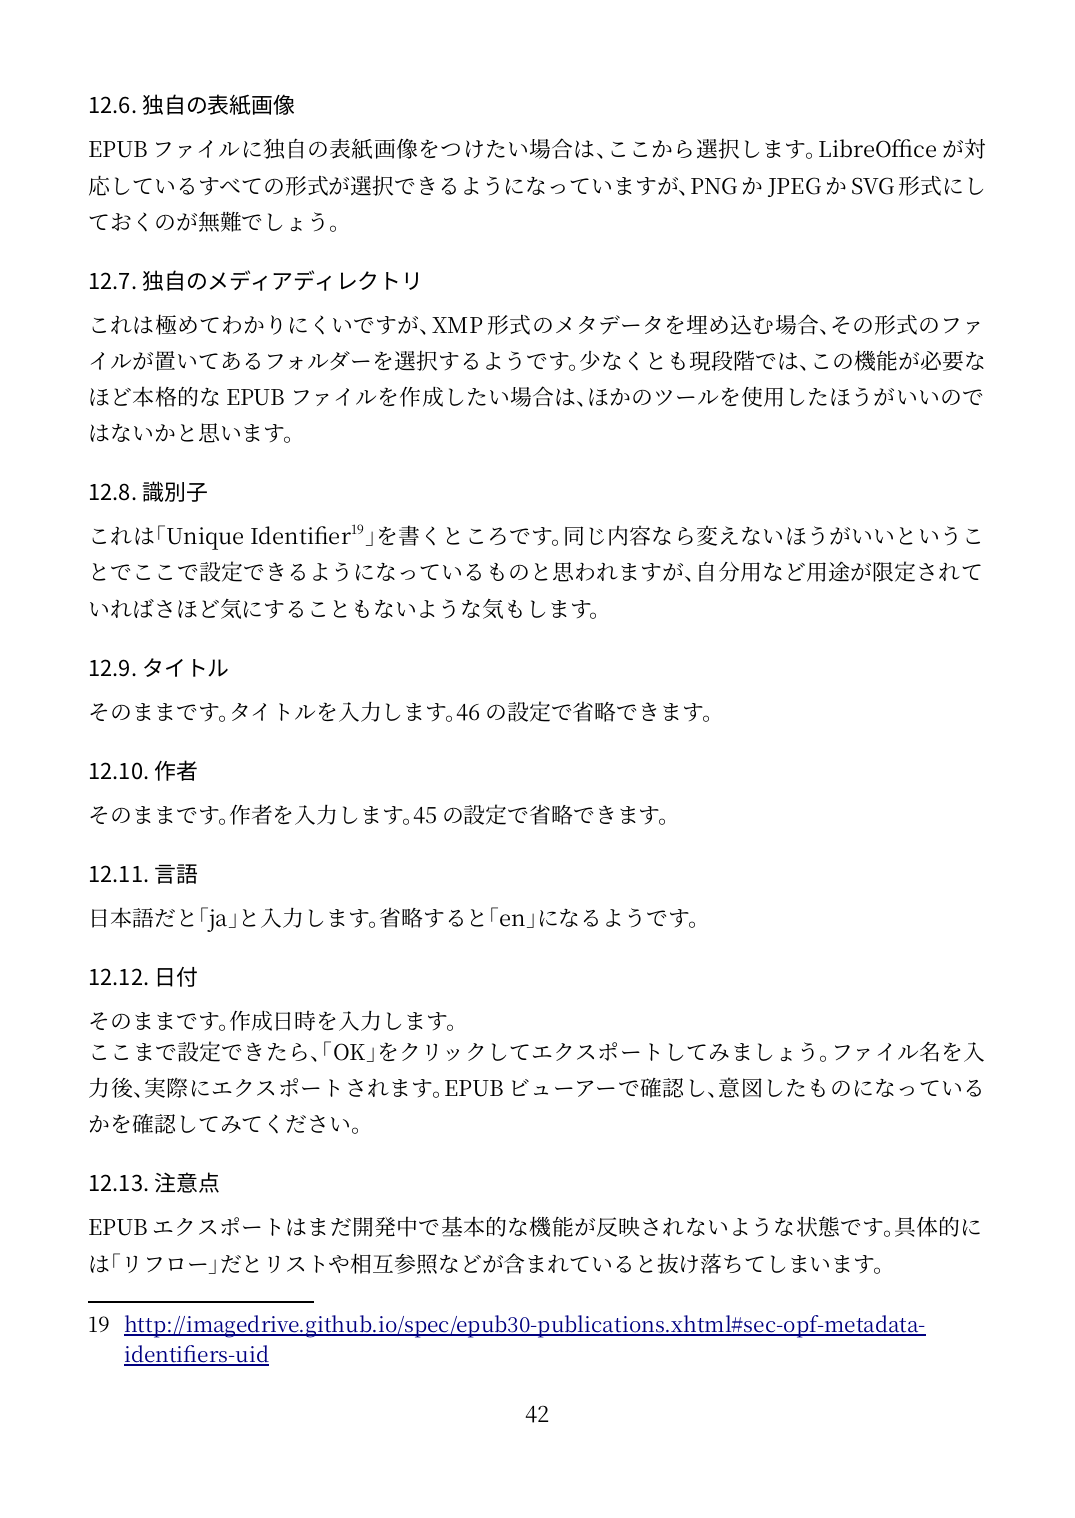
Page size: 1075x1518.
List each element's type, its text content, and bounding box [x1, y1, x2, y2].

text EPUBエクスポートはまだ開発中で基本的な機能が反映されないような状態です。具体的には「リフロー」だとリストや相互参照などが含まれていると抜け落ちてしまいます。 [88, 1211, 986, 1278]
text 日本語だと「ja」と入力します。省略すると「en」になるようです。 [88, 901, 986, 932]
text EPUBファイルに独自の表紙画像をつけたい場合は、ここから選択します。LibreOfficeが対応しているすべての形式が選択できるようになっていますが、PNGかJPEGかSVG形式にしておくのが無難でしょう。 [88, 133, 986, 236]
subtitle 独自の表紙画像 [88, 88, 986, 120]
text これは極めてわかりにくいですが、XMP形式のメタデータを埋め込む場合、その形式のファイルが置いてあるフォルダーを選択するようです。少なくとも現段階では、この機能が必要なほど本格的なEPUBファイルを作成したい場合は、ほかのツールを使用したほうがいいのではないかと思います。 [88, 308, 986, 448]
text ここまで設定できたら、「OK」をクリックしてエクスポートしてみましょう。ファイル名を入力後、実際にエクスポートされます。EPUBビューアーで確認し、意図したものになっているかを確認してみてください。 [88, 1035, 986, 1139]
text そのままです。作成日時を入力します。 [88, 1004, 986, 1035]
subtitle タイトル [88, 651, 986, 682]
subtitle 識別子 [88, 475, 986, 507]
subtitle 日付 [88, 960, 986, 991]
subtitle 注意点 [88, 1166, 986, 1198]
text そのままです。タイトルを入力します。図 46の設定で省略できます。 [88, 695, 986, 726]
subtitle 言語 [88, 857, 986, 888]
subtitle 独自のメディアディレクトリ [88, 264, 986, 296]
text http://imagedrive.github.io/spec/epub30-publications.xhtml#sec-opf-metadata-identifiers-uid [88, 1308, 986, 1368]
text そのままです。作者を入力します。図 45の設定で省略できます。 [88, 798, 986, 829]
text これは「Unique Identifier」を書くところです。同じ内容なら変えないほうがいいということでここで設定できるようになっているものと思われますが、自分用など用途が限定されていればさほど気にすることもないような気もします。 [88, 519, 986, 623]
subtitle 作者 [88, 754, 986, 785]
